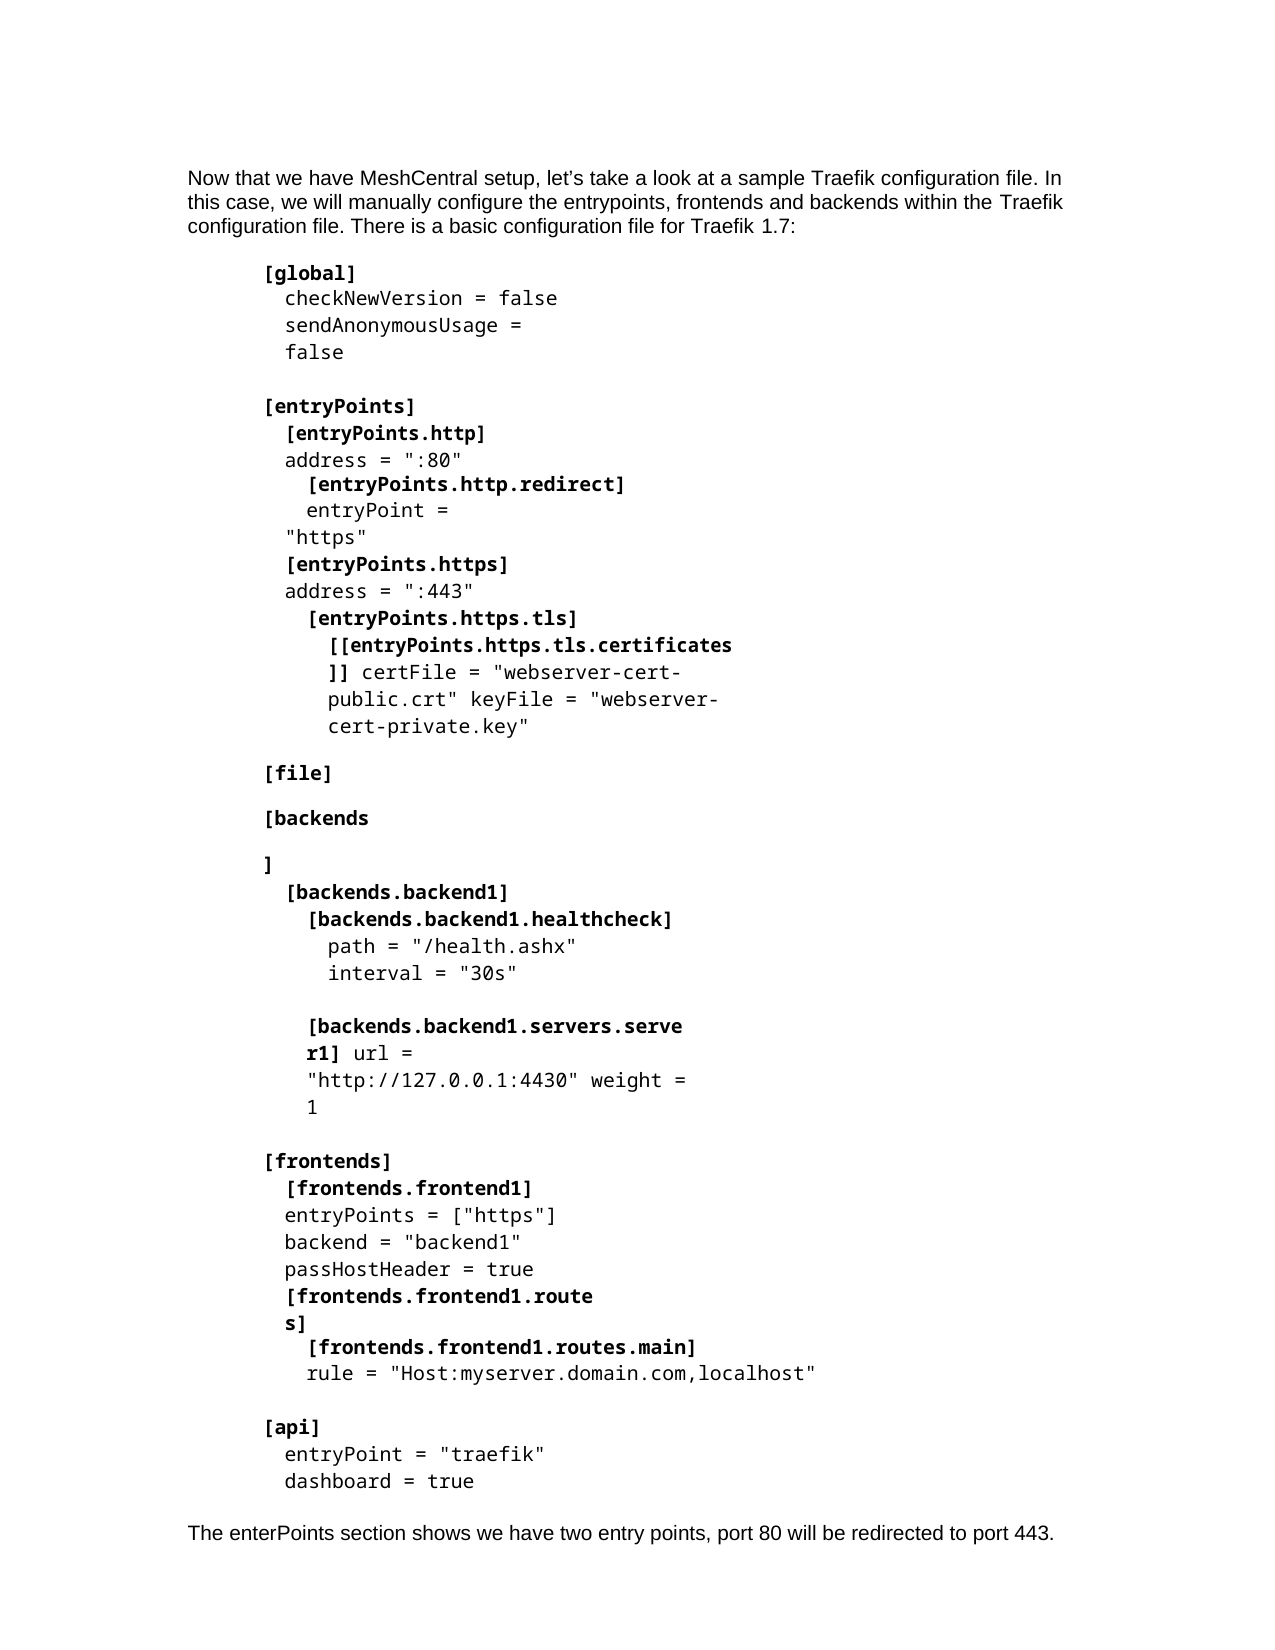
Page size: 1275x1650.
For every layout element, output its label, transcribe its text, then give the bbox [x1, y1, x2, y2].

text [entryPoints.http.redirect] [306, 473, 1179, 496]
text rule = "Host:myserver.domain.com,localhost" [306, 1359, 1179, 1386]
text [api] [262, 1413, 1179, 1440]
text [entryPoints.https.tls] [[entryPoints.https.tls.certificates]] certFile = "webserver-cert-public.crt" keyFile = "webserver-cert-private.key" [306, 604, 743, 739]
text path = "/health.ashx" interval = "30s" [328, 932, 590, 986]
text [frontends.frontend1.routes.main] [306, 1336, 1179, 1359]
text [file] [backends] [262, 740, 373, 877]
text entryPoint = "traefik" dashboard = true [284, 1440, 590, 1494]
text checkNewVersion = false sendAnonymousUsage = false [284, 285, 590, 366]
text [frontends] [frontends.frontend1] entryPoints = ["https"] backend = "backend1" passHostHeader = true [frontends.frontend1.routes] [262, 1147, 600, 1336]
text [entryPoints] [entryPoints.http] address = ":80" [262, 392, 540, 473]
text The enterPoints section shows we have two entry points, port 80 will be redirected to port 443. [187, 1521, 1070, 1545]
text Now that we have MeshCentral setup, let’s take a look at a sample Traefik configuration file. In this case, we will manually configure the entrypoints, frontends and backends within the Traefik configuration file. There is a basic configuration file for Traefik 1.7: [187, 166, 1063, 237]
text [global] [262, 262, 1179, 285]
text entryPoint = "https" [entryPoints.https] address = ":443" [284, 496, 526, 604]
text [backends.backend1] [backends.backend1.healthcheck] [284, 878, 687, 932]
text [backends.backend1.servers.server1] url = "http://127.0.0.1:4430" weight = 1 [306, 1012, 686, 1120]
